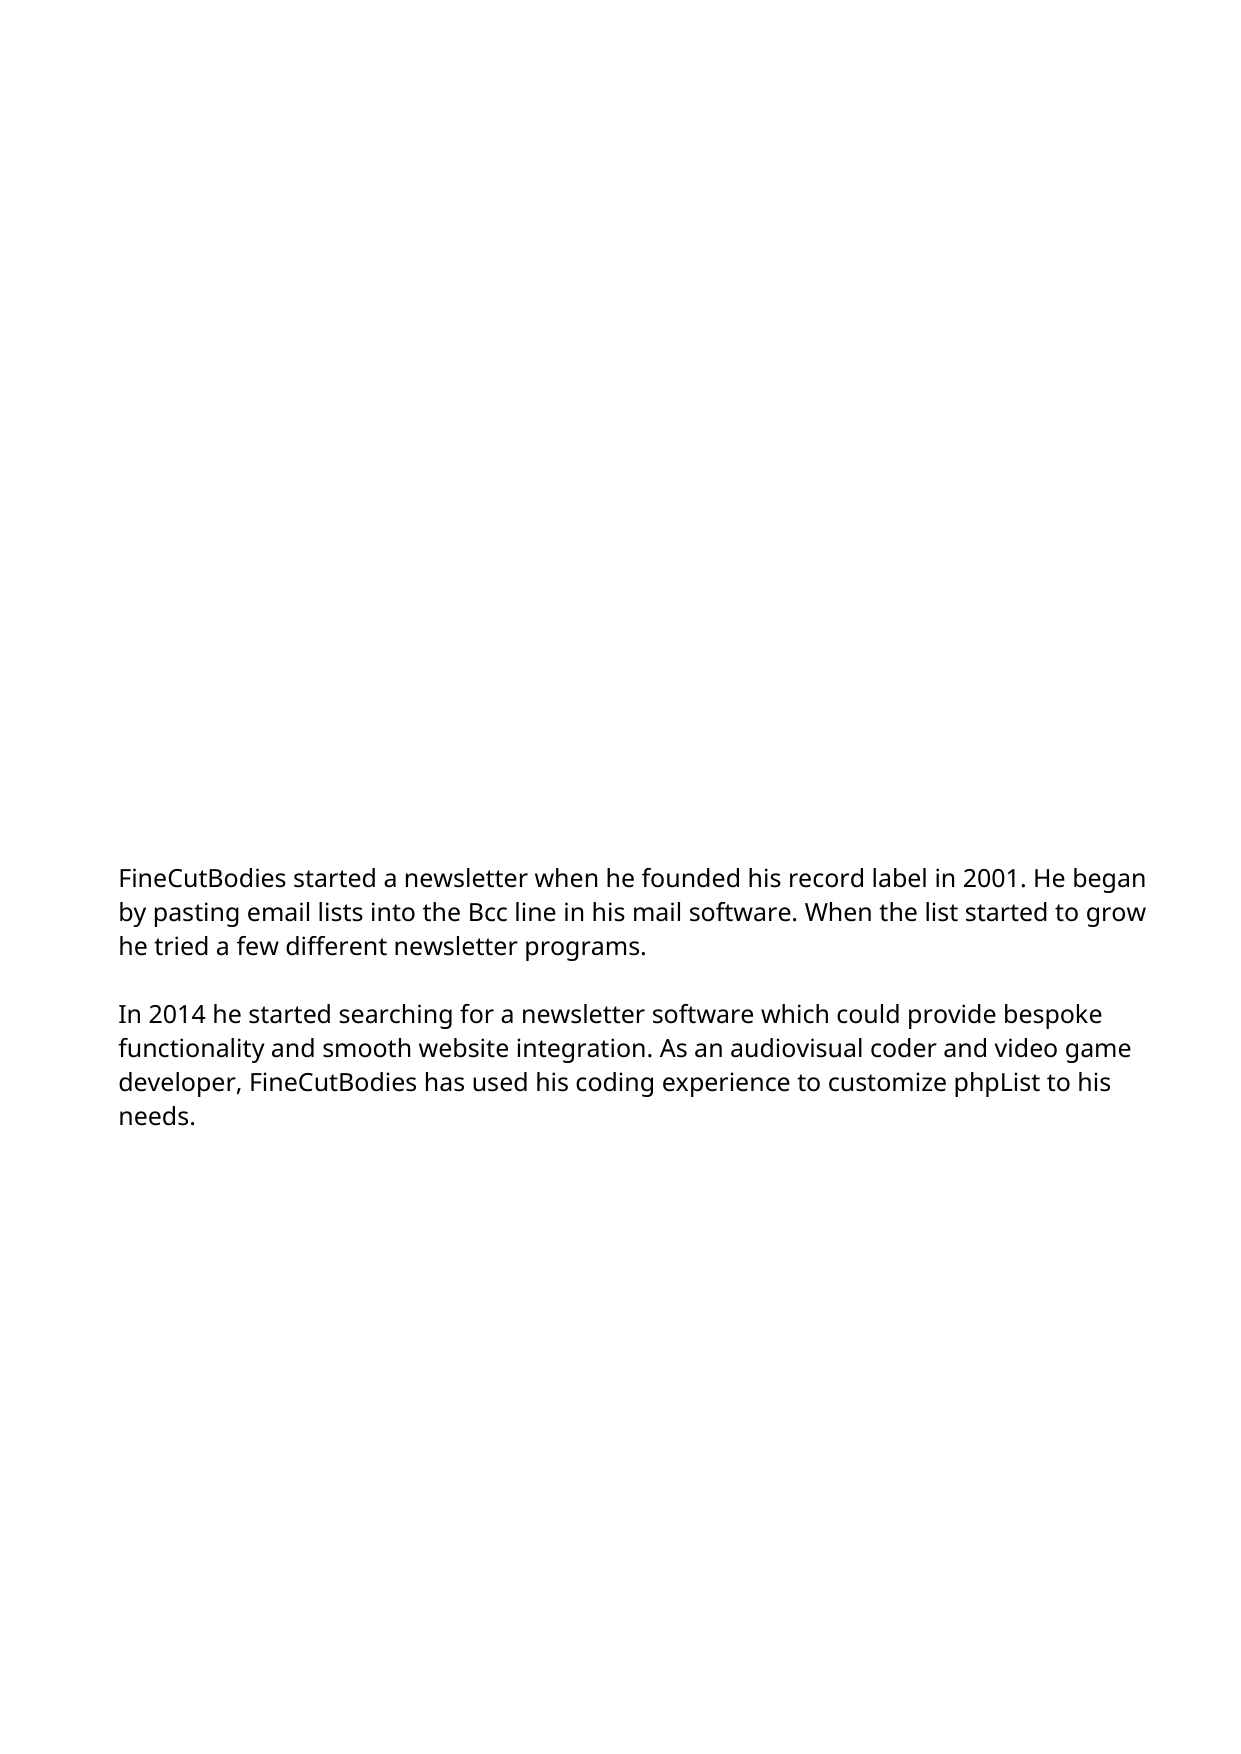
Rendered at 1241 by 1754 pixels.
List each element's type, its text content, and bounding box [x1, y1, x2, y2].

text FineCutBodies started a newsletter when he founded his record label in 2001. He began by pasting email lists into the Bcc line in his mail software. When the list started to grow he tried a few different newsletter programs. In 2014 he started searching for a newsletter software which could provide bespoke functionality and smooth website integration. As an audiovisual coder and video game developer, FineCutBodies has used his coding experience to customize phpList to his needs. [118, 860, 1181, 1133]
